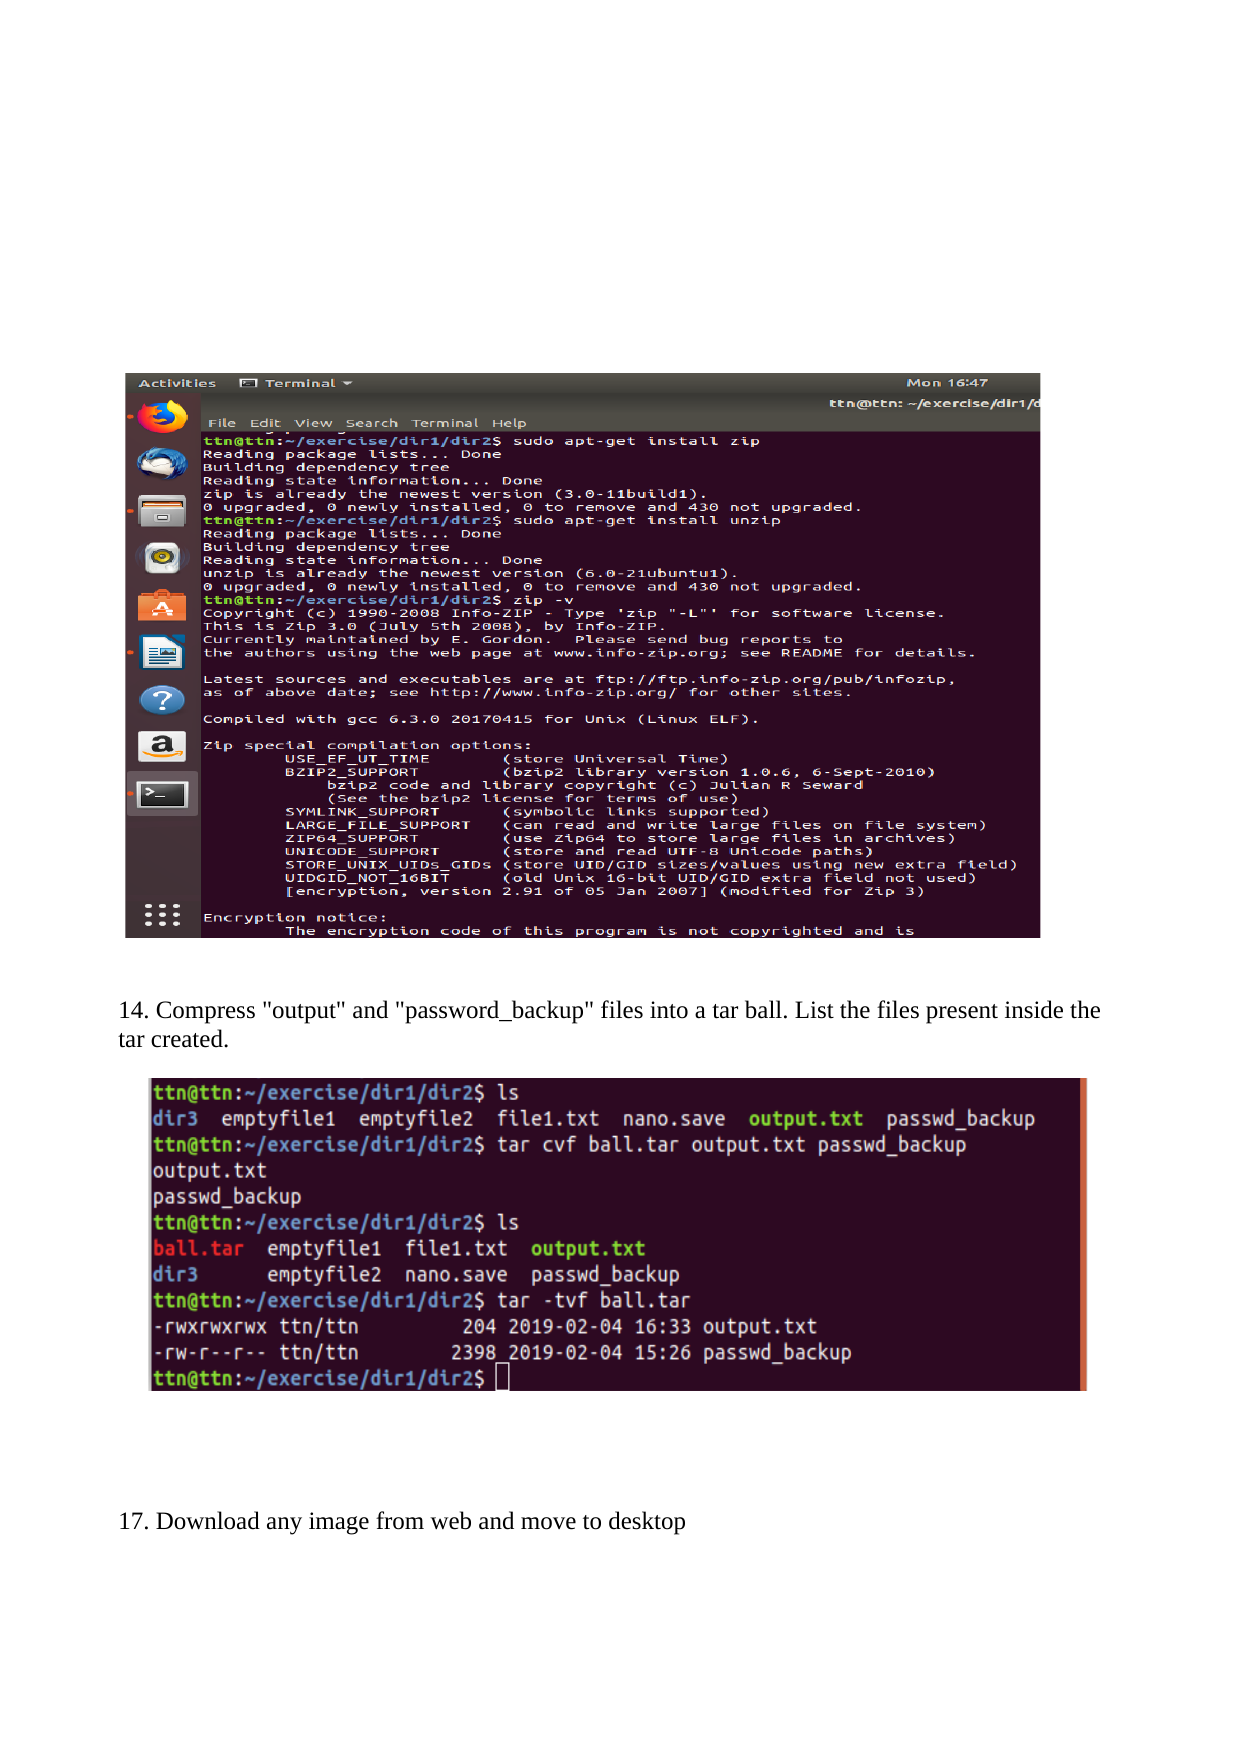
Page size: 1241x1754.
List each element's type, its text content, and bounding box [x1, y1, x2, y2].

picture [148, 1078, 1088, 1391]
text 14. Compress "output" and "password_backup" files into a tar ball. List the files present inside the tar created. [118, 995, 1122, 1053]
text 17. Download any image from web and move to desktop [118, 1506, 1122, 1534]
